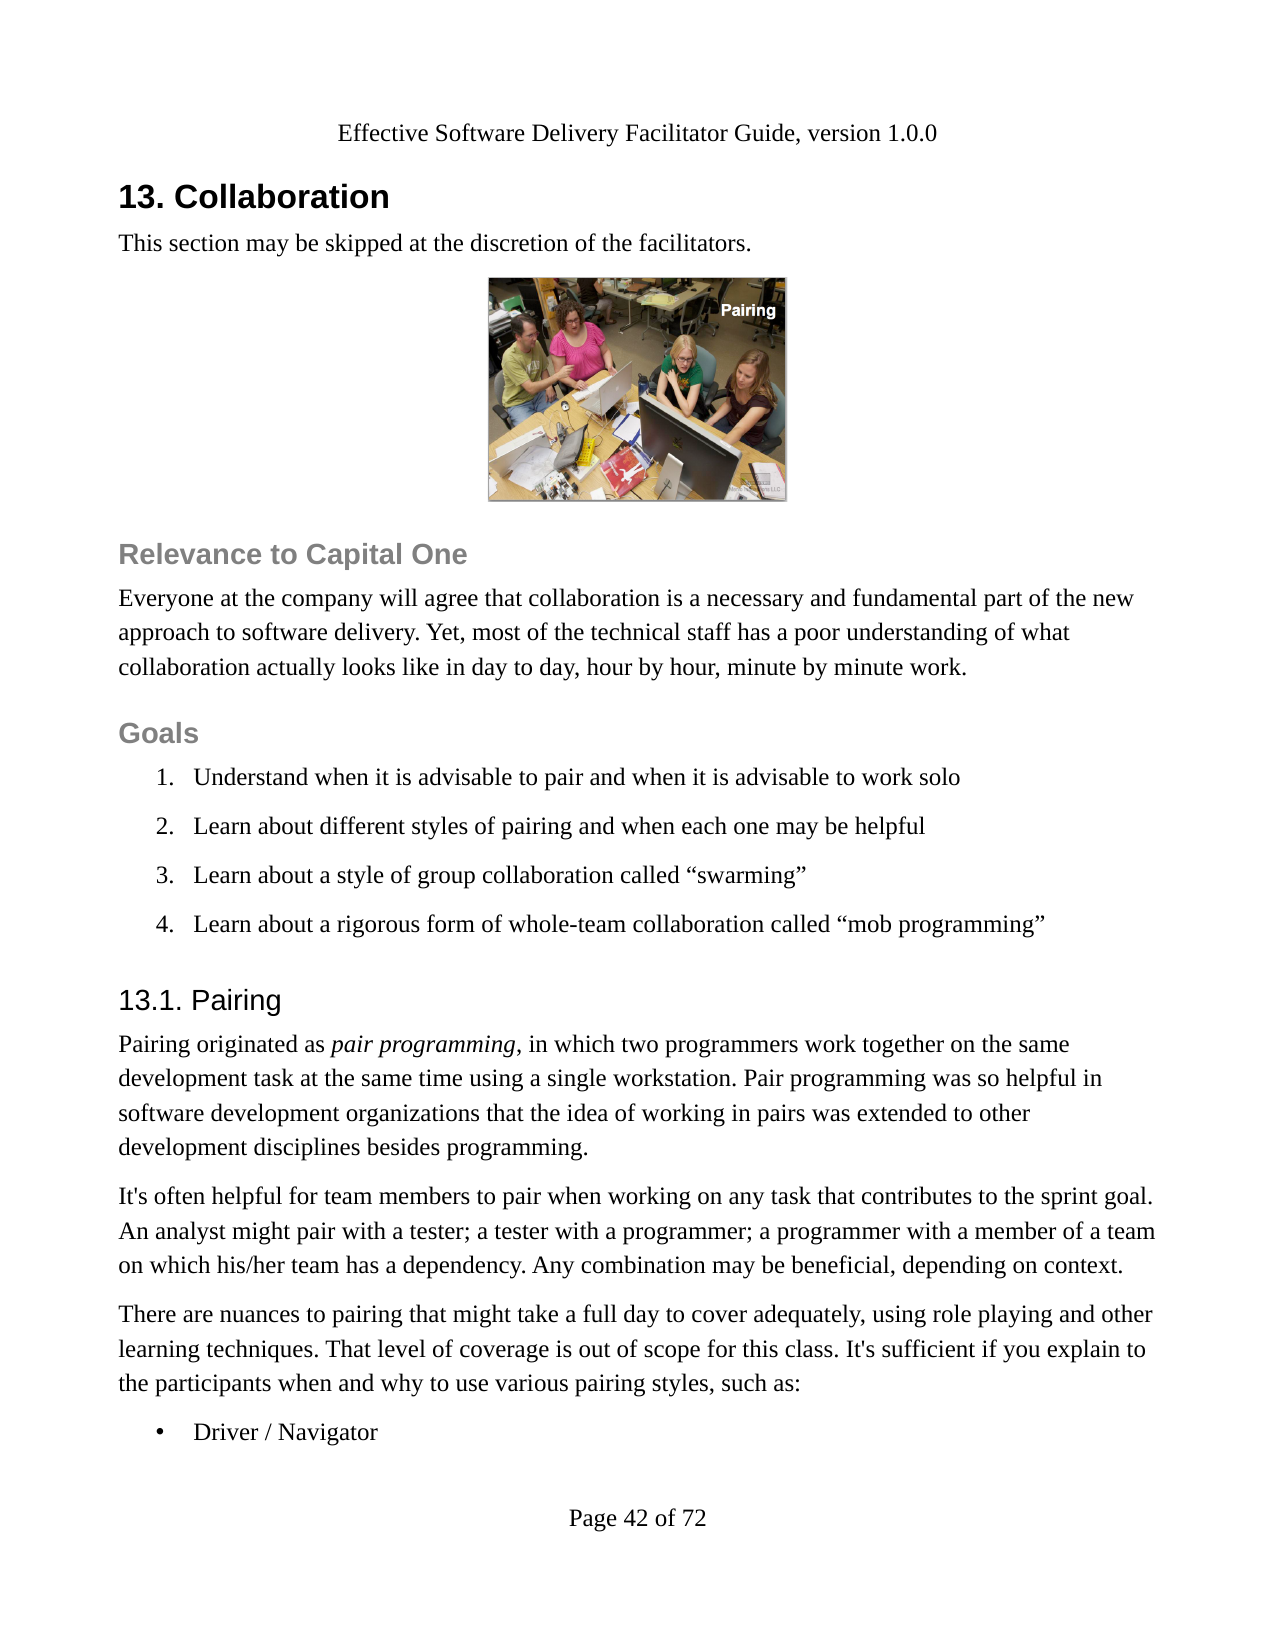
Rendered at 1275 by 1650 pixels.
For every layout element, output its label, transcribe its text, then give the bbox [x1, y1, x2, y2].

text This section may be skipped at the discretion of the facilitators. [118, 228, 1157, 257]
list Learn about a style of group collaboration called “swarming” [156, 860, 1157, 888]
list Driver / Navigator [156, 1417, 1157, 1446]
text Pairing originated as pair programming, in which two programmers work together on the same development task at the same time using a single workstation. Pair programming was so helpful in software development organizations that the idea of working in pairs was extended to other development disciplines besides programming. [118, 1029, 1157, 1161]
list Learn about different styles of pairing and when each one may be helpful [156, 811, 1157, 839]
text There are nuances to pairing that might take a full day to cover adequately, using role playing and other learning techniques. That level of coverage is out of scope for this class. It's sufficient if you explain to the participants when and why to use various pairing styles, such as: [118, 1299, 1157, 1397]
picture [487, 277, 788, 502]
list Learn about a rigorous form of whole-team collaboration called “mob programming” [156, 909, 1157, 938]
text It's often helpful for team members to pair when working on any task that contributes to the sprint goal. An analyst might pair with a tester; a tester with a programmer; a programmer with a member of a team on which his/her team has a dependency. Any combination may be beneficial, depending on context. [118, 1181, 1157, 1279]
subtitle Goals [118, 716, 1157, 749]
subtitle Relevance to Capital One [118, 537, 1157, 571]
list Understand when it is advisable to pair and when it is advisable to work solo [156, 762, 1157, 790]
text Everyone at the company will agree that collaboration is a necessary and fundamental part of the new approach to software delivery. Yet, most of the technical staff has a poor understanding of what collaboration actually looks like in day to day, hour by hour, minute by minute work. [118, 583, 1157, 681]
subtitle 13.1. Pairing [118, 983, 1157, 1016]
subtitle 13. Collaboration [118, 177, 1157, 216]
